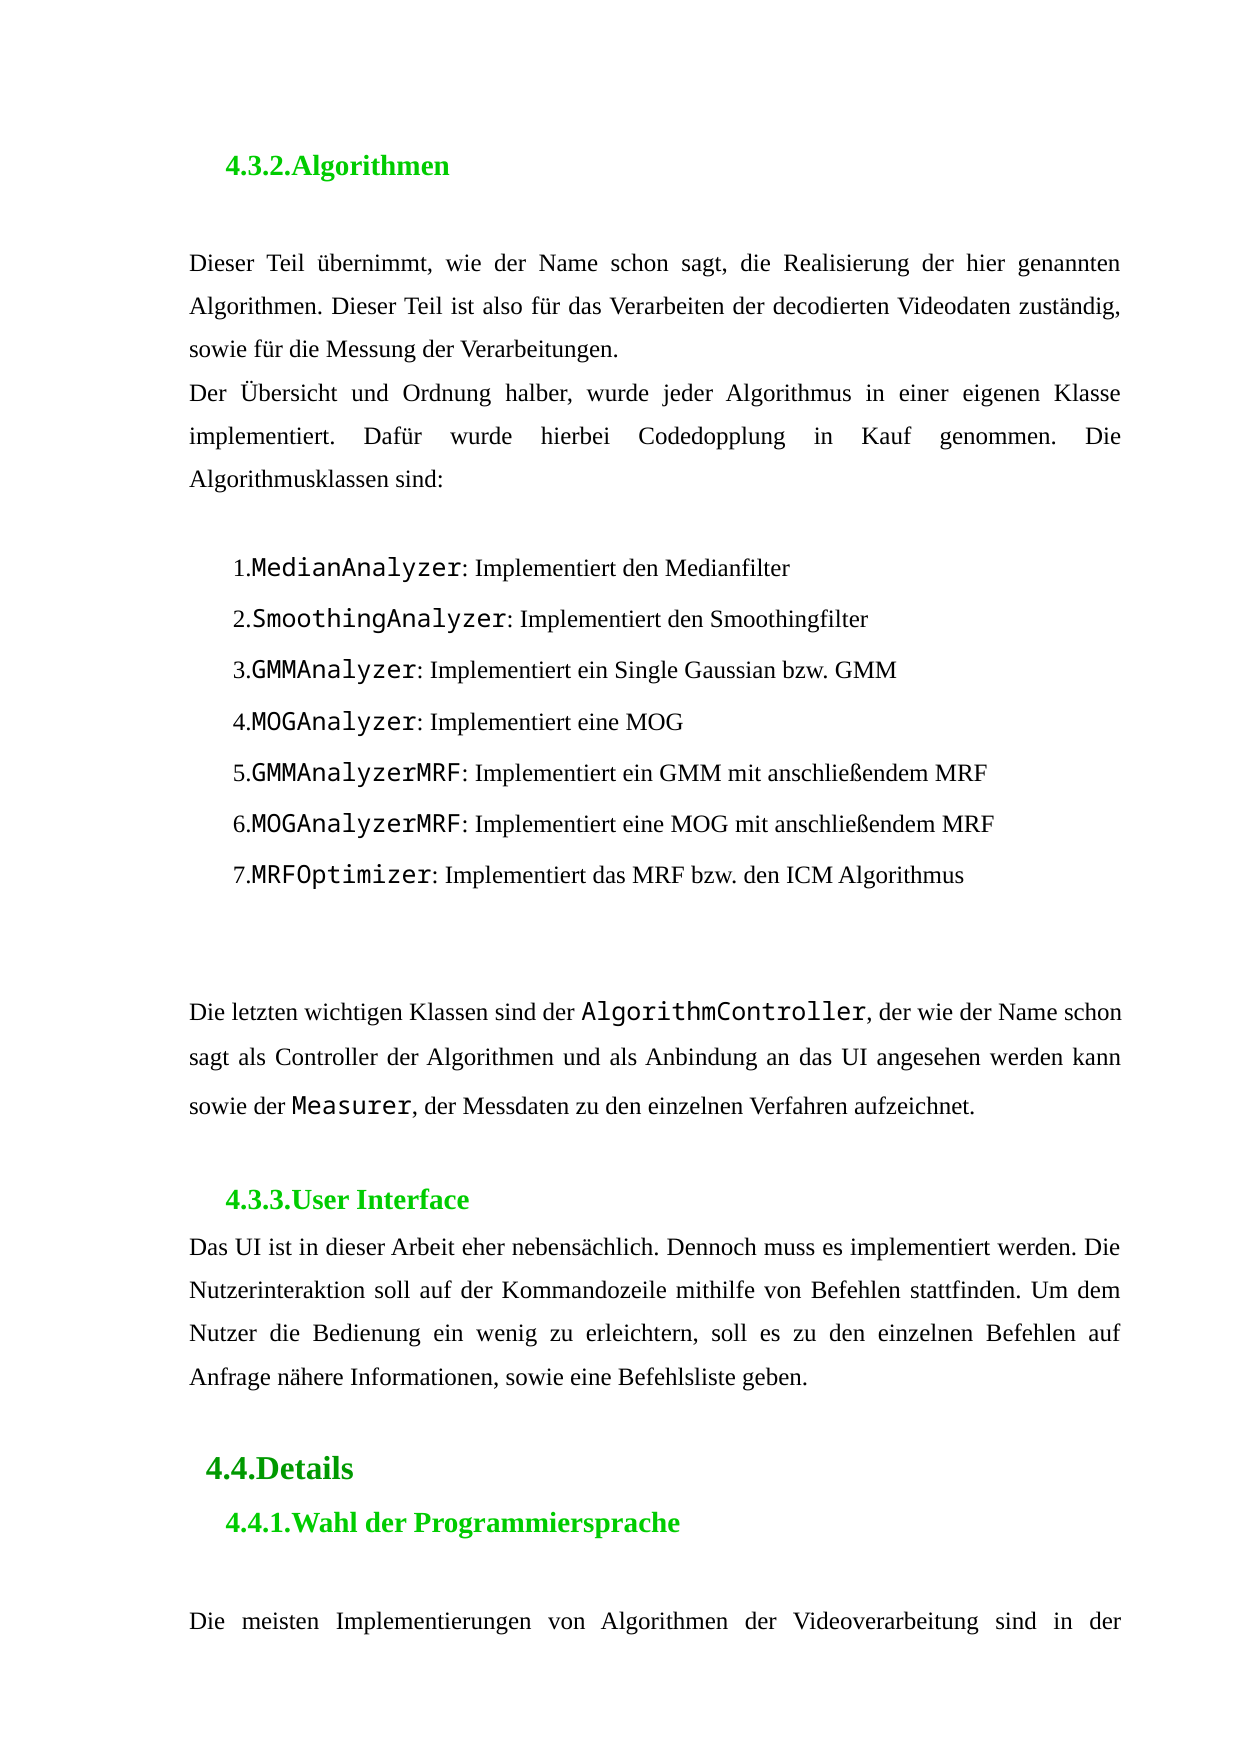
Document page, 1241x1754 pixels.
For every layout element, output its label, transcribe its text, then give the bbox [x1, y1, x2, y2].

text 2.SmoothingAnalyzer: Implementiert den Smoothingfilter [189, 601, 1122, 635]
text 6.MOGAnalyzerMRF: Implementiert eine MOG mit anschließendem MRF [189, 805, 1122, 839]
text 4.MOGAnalyzer: Implementiert eine MOG [189, 703, 1122, 737]
text Das UI ist in dieser Arbeit eher nebensächlich. Dennoch muss es implementiert werden. Die Nutzerinteraktion soll auf der Kommandozeile mithilfe von Befehlen stattfinden. Um dem Nutzer die Bedienung ein wenig zu erleichtern, soll es zu den einzelnen Befehlen auf Anfrage nähere Informationen, sowie eine Befehlsliste geben. [189, 1232, 1122, 1390]
text 7.MRFOptimizer: Implementiert das MRF bzw. den ICM Algorithmus [189, 856, 1122, 890]
text 4.4.Details [189, 1448, 1122, 1486]
text Der Übersicht und Ordnung halber, wurde jeder Algorithmus in einer eigenen Klasse implementiert. Dafür wurde hierbei Codedopplung in Kauf genommen. Die Algorithmusklassen sind: [189, 378, 1122, 493]
text Die meisten Implementierungen von Algorithmen der Videoverarbeitung sind in der [189, 1606, 1122, 1635]
text 4.3.3.User Interface [189, 1182, 1122, 1216]
text 1.MedianAnalyzer: Implementiert den Medianfilter [189, 550, 1122, 584]
text Dieser Teil übernimmt, wie der Name schon sagt, die Realisierung der hier genannten Algorithmen. Dieser Teil ist also für das Verarbeiten der decodierten Videodaten zuständig, sowie für die Messung der Verarbeitungen. [189, 248, 1122, 363]
text 4.4.1.Wahl der Programmiersprache [189, 1505, 1122, 1539]
text 5.GMMAnalyzerMRF: Implementiert ein GMM mit anschließendem MRF [189, 754, 1122, 788]
text 3.GMMAnalyzer: Implementiert ein Single Gaussian bzw. GMM [189, 652, 1122, 686]
text 4.3.2.Algorithmen [189, 148, 1122, 181]
text Die letzten wichtigen Klassen sind der AlgorithmController, der wie der Name schon sagt als Controller der Algorithmen und als Anbindung an das UI angesehen werden kann sowie der Measurer, der Messdaten zu den einzelnen Verfahren aufzeichnet. [189, 994, 1122, 1122]
